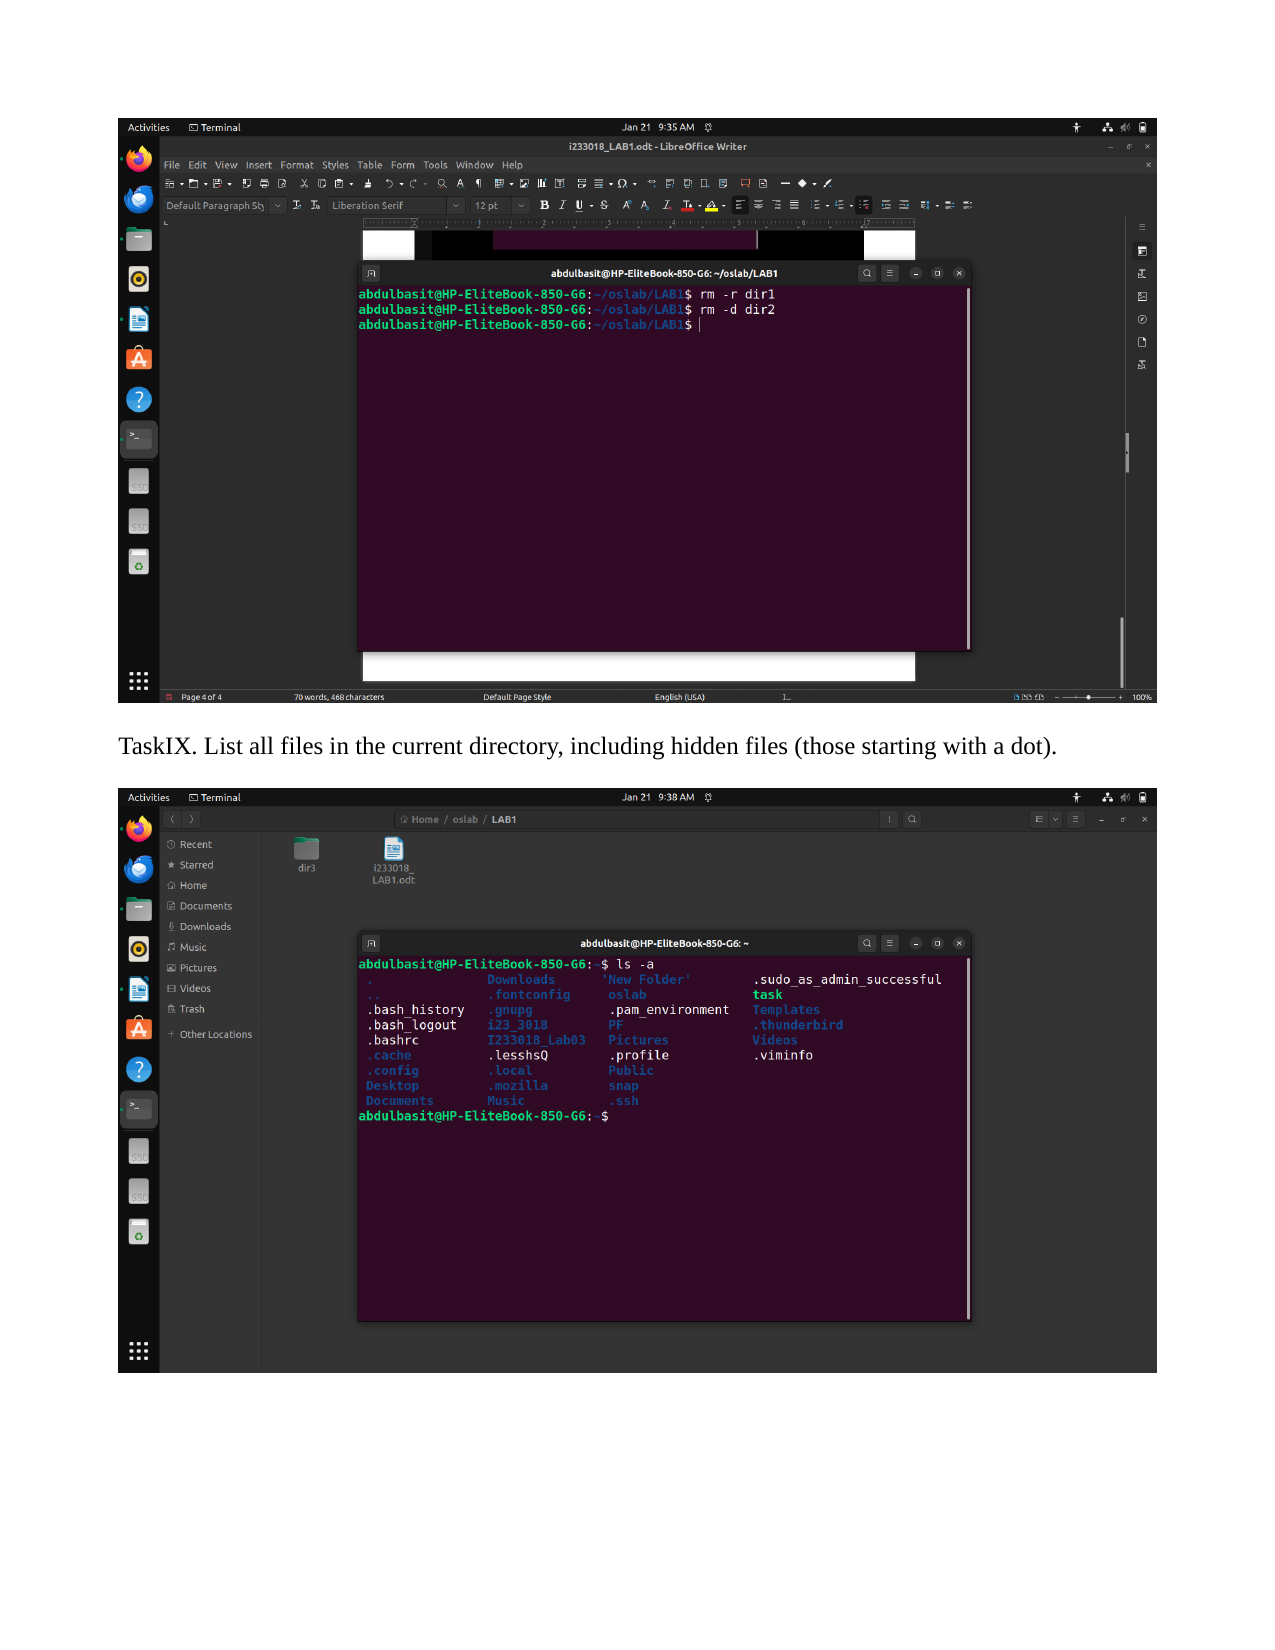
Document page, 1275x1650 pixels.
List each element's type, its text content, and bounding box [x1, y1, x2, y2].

picture [118, 118, 1157, 703]
text TaskIX. List all files in the current directory, including hidden files (those starting with a dot). [118, 731, 1157, 760]
picture [118, 788, 1157, 1373]
